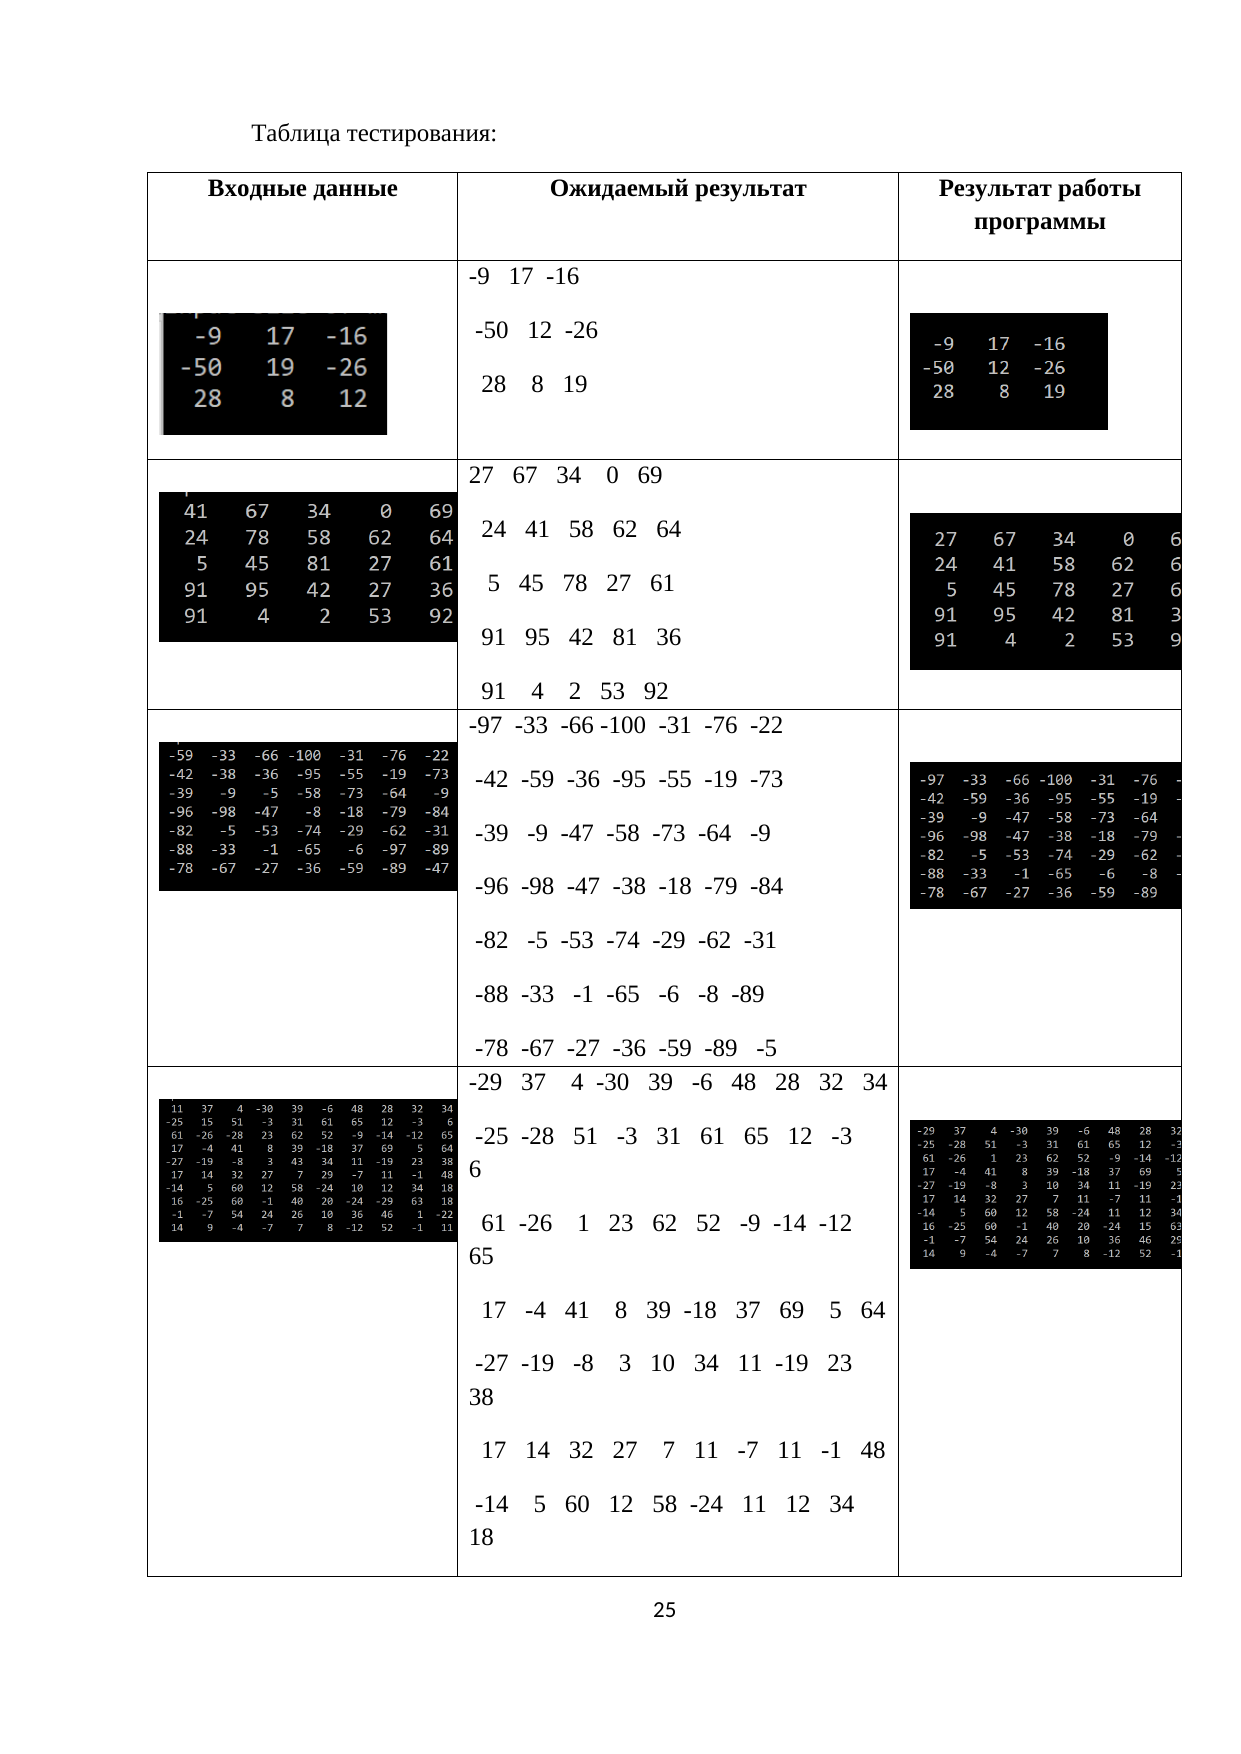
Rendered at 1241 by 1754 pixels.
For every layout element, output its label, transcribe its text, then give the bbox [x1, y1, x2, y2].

table_cell [148, 1067, 457, 1576]
table_cell [148, 710, 457, 1066]
table_cell -97 -33 -66 -100 -31 -76 -22 -42 -59 -36 -95 -55 -19 -73 -39 -9 -47 -58 -73 -64 -9 -96 -98 -47 -38 -18 -79 -84 -82 -5 -53 -74 -29 -62 -31 -88 -33 -1 -65 -6 -8 -89 -78 -67 -27 -36 -59 -89 -5 [458, 710, 898, 1066]
table_cell [899, 261, 1181, 459]
table_cell -29 37 4 -30 39 -6 48 28 32 34 -25 -28 51 -3 31 61 65 12 -3 6 61 -26 1 23 62 52 -9 -14 -12 65 17 -4 41 8 39 -18 37 69 5 64 -27 -19 -8 3 10 34 11 -19 23 38 17 14 32 27 7 11 -7 11 -1 48 -14 5 60 12 58 -24 11 12 34 18 [458, 1067, 898, 1576]
table_header Входные данные [148, 173, 457, 260]
table_header Ожидаемый результат [458, 173, 898, 260]
table_cell [899, 710, 1181, 1066]
table_cell [899, 460, 1181, 709]
table_cell [899, 1067, 1181, 1576]
table_cell -9 17 -16 -50 12 -26 28 8 19 [458, 261, 898, 459]
table_cell [148, 460, 457, 709]
text Таблица тестирования: [177, 118, 1152, 147]
table_cell 27 67 34 0 69 24 41 58 62 64 5 45 78 27 61 91 95 42 81 36 91 4 2 53 92 [458, 460, 898, 709]
table_cell [148, 261, 457, 459]
table_header Результат работы программы [899, 173, 1181, 260]
